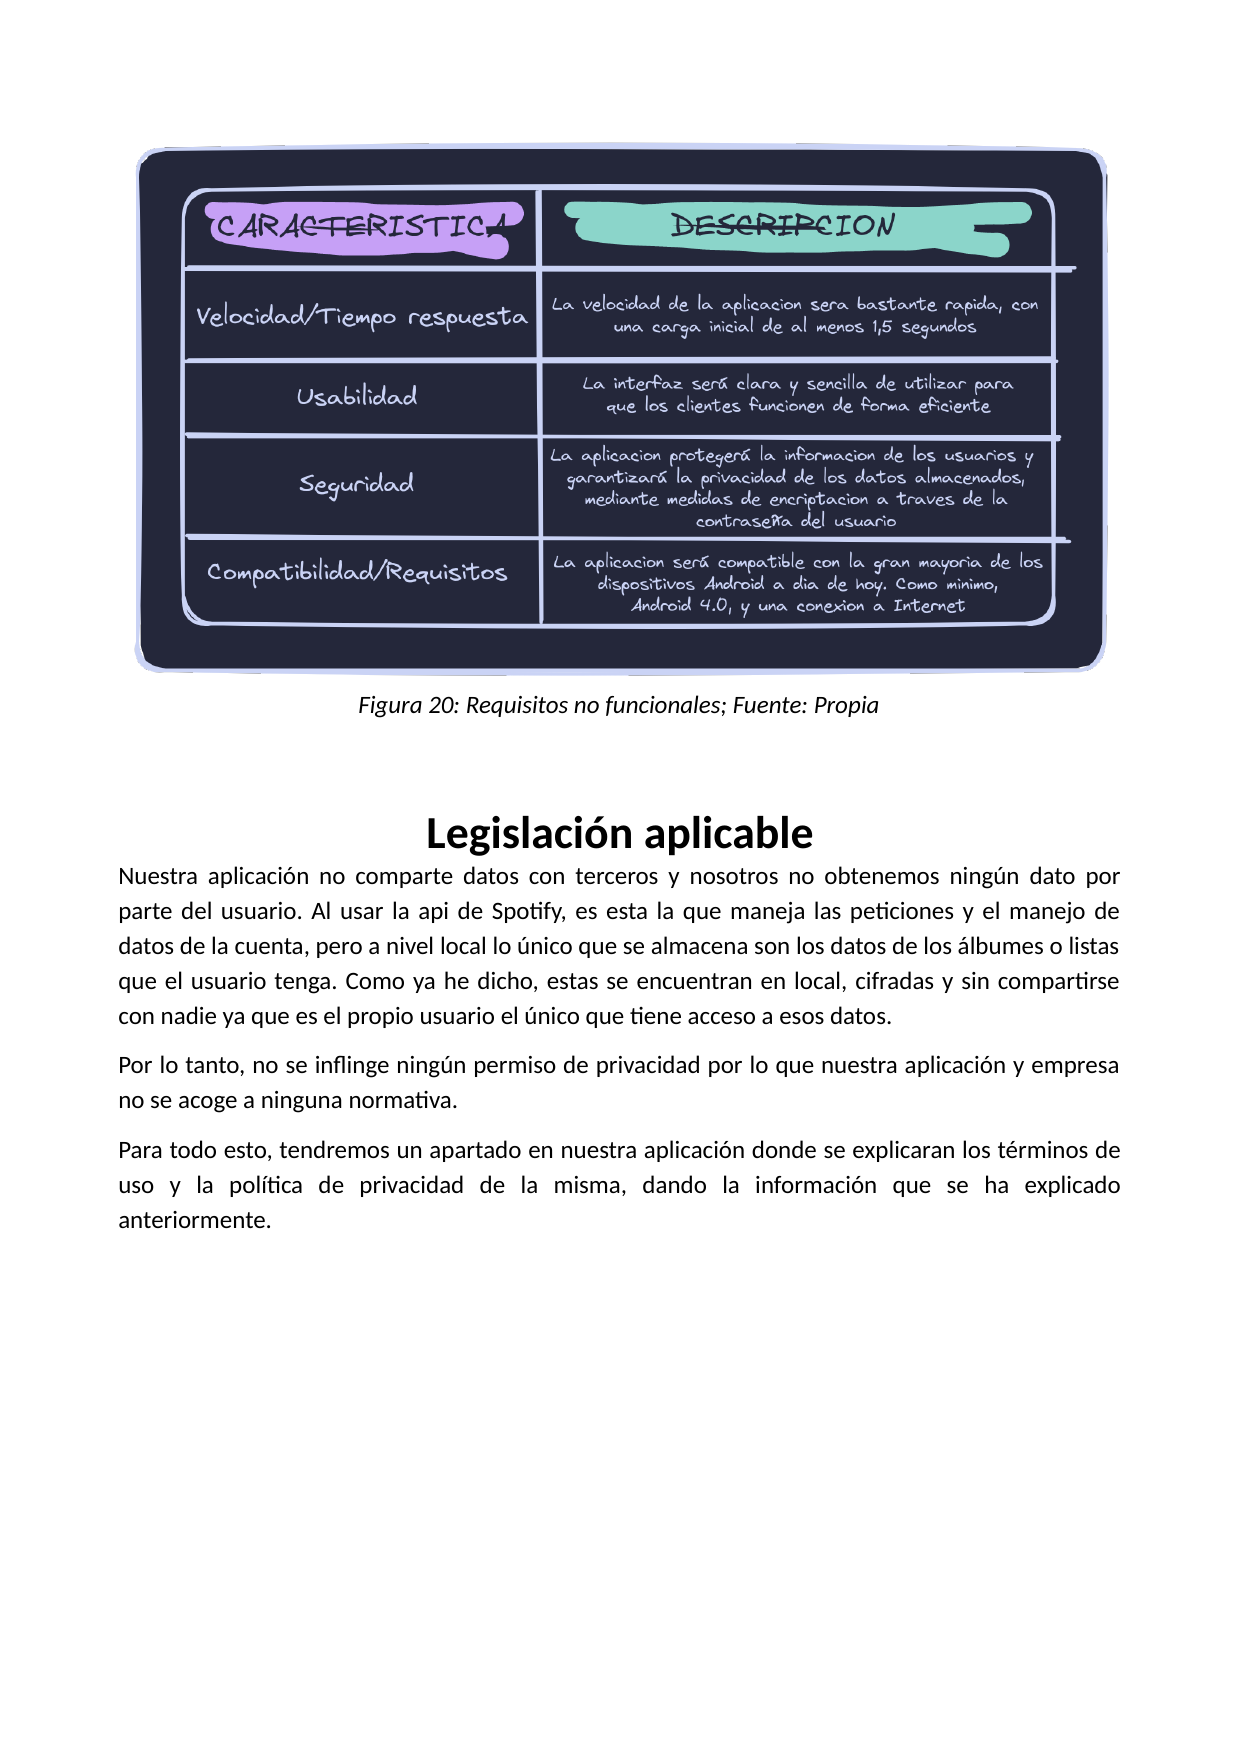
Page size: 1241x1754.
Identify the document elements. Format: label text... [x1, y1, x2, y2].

text Figura 20: Requisitos no funcionales; Fuente: Propia [118, 689, 1122, 719]
text Por lo tanto, no se inflinge ningún permiso de privacidad por lo que nuestra aplicación y empresa no se acoge a ninguna normativa. [118, 1049, 1122, 1115]
picture [118, 130, 1123, 689]
text Para todo esto, tendremos un apartado en nuestra aplicación donde se explicaran los términos de uso y la política de privacidad de la misma, dando la información que se ha explicado anteriormente. [118, 1134, 1122, 1234]
text Legislación aplicable [118, 804, 1122, 860]
text Nuestra aplicación no comparte datos con terceros y nosotros no obtenemos ningún dato por parte del usuario. Al usar la api de Spotify, es esta la que maneja las peticiones y el manejo de datos de la cuenta, pero a nivel local lo único que se almacena son los datos de los álbumes o listas que el usuario tenga. Como ya he dicho, estas se encuentran en local, cifradas y sin compartirse con nadie ya que es el propio usuario el único que tiene acceso a esos datos. [118, 860, 1122, 1030]
